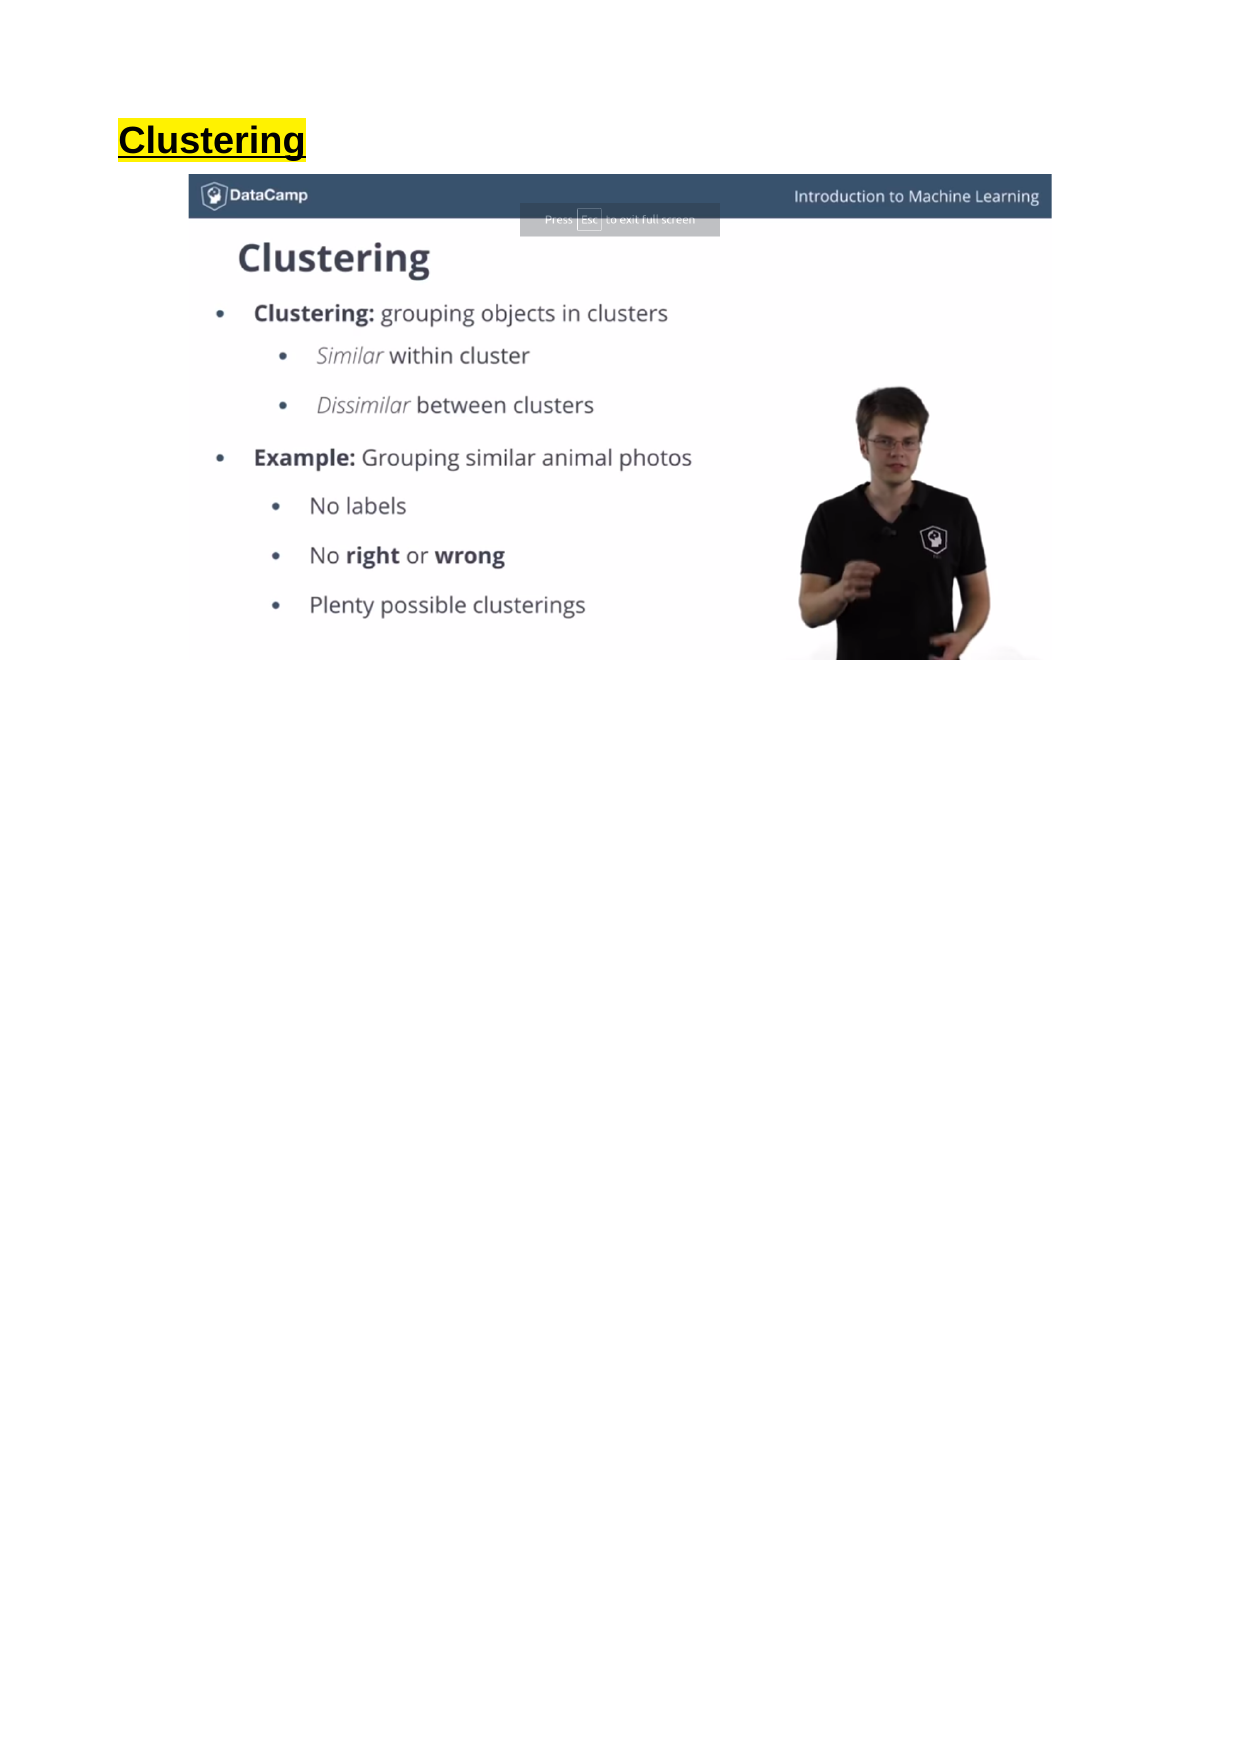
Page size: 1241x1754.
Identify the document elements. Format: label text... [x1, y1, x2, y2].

subtitle Clustering [118, 118, 1122, 162]
picture [188, 174, 1052, 660]
